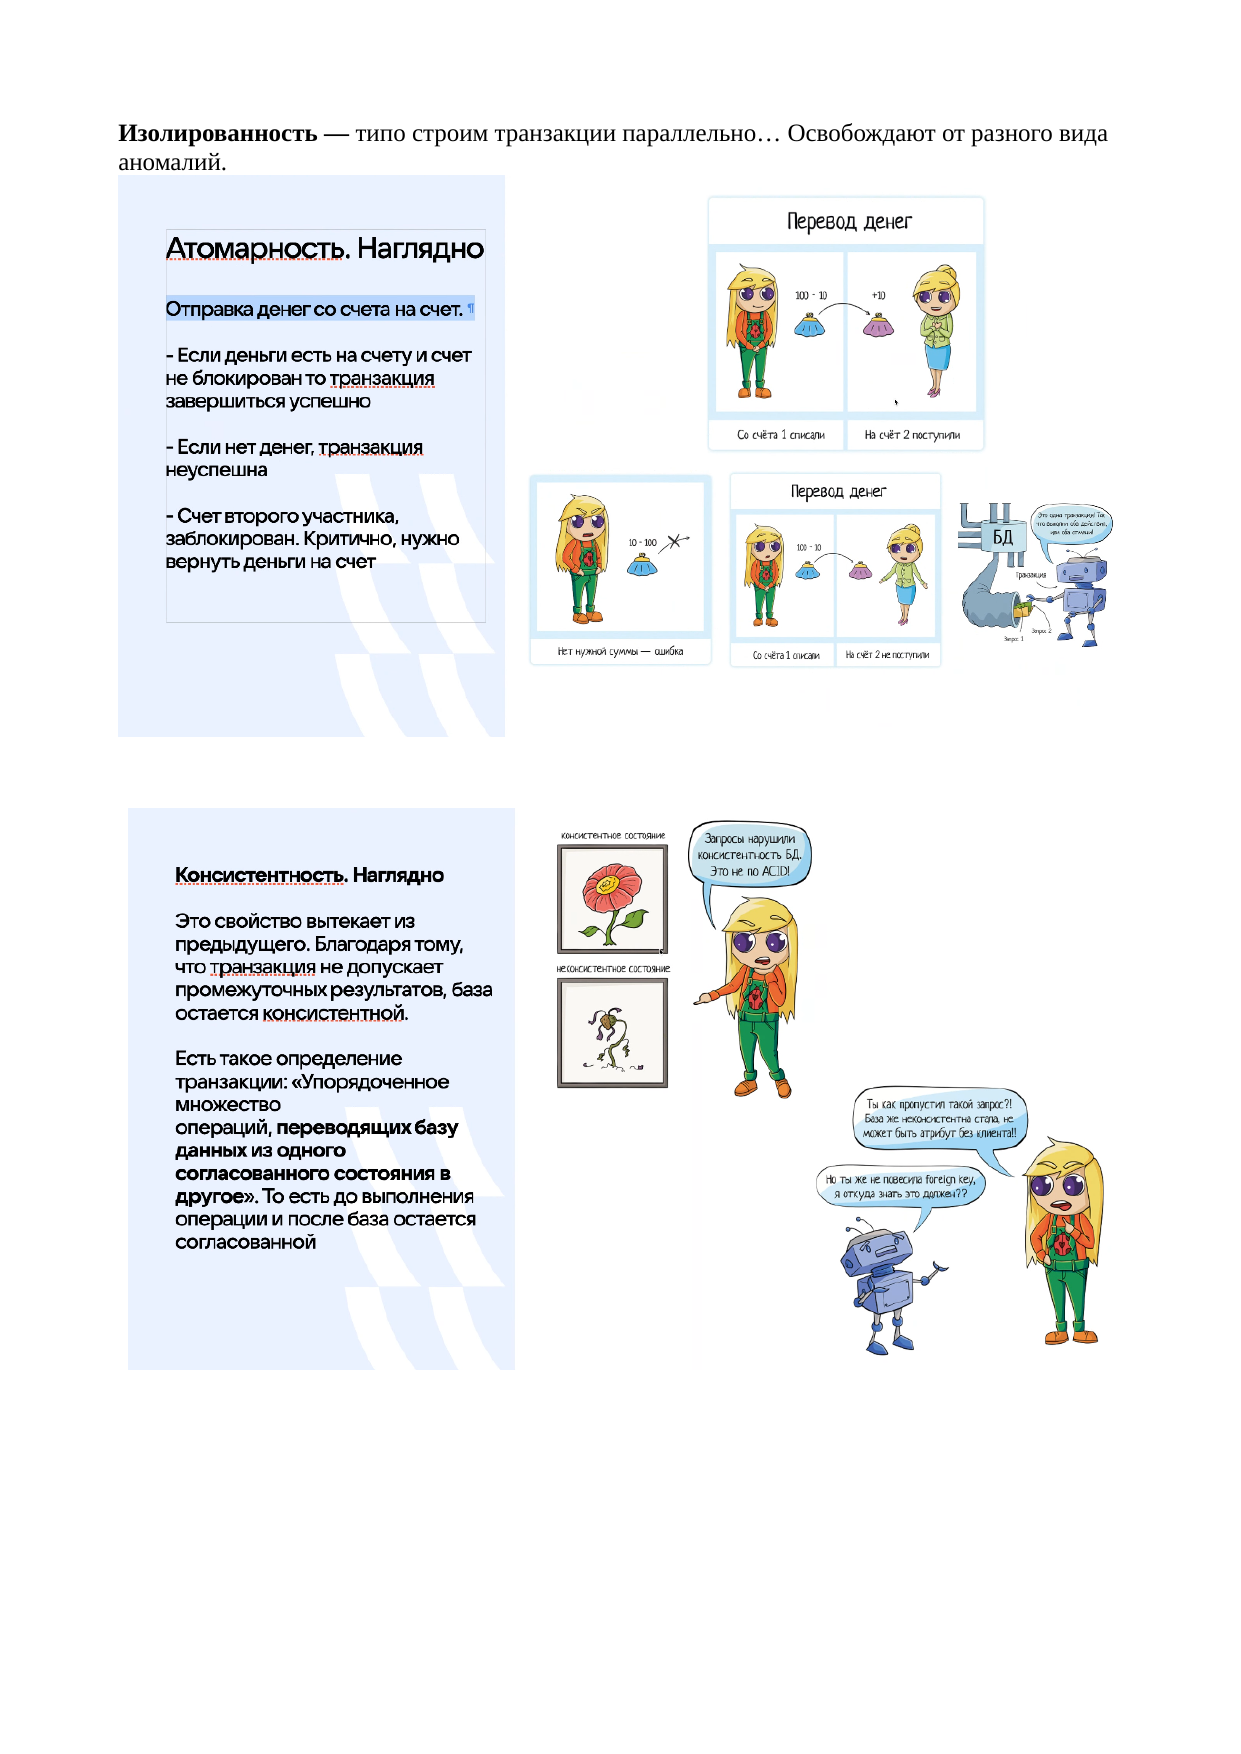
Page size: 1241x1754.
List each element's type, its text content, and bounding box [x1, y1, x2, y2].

picture [128, 808, 1132, 1370]
picture [118, 175, 1123, 737]
text Изолированность — типо строим транзакции параллельно… Освобождают от разного вида аномалий. [118, 118, 1122, 175]
